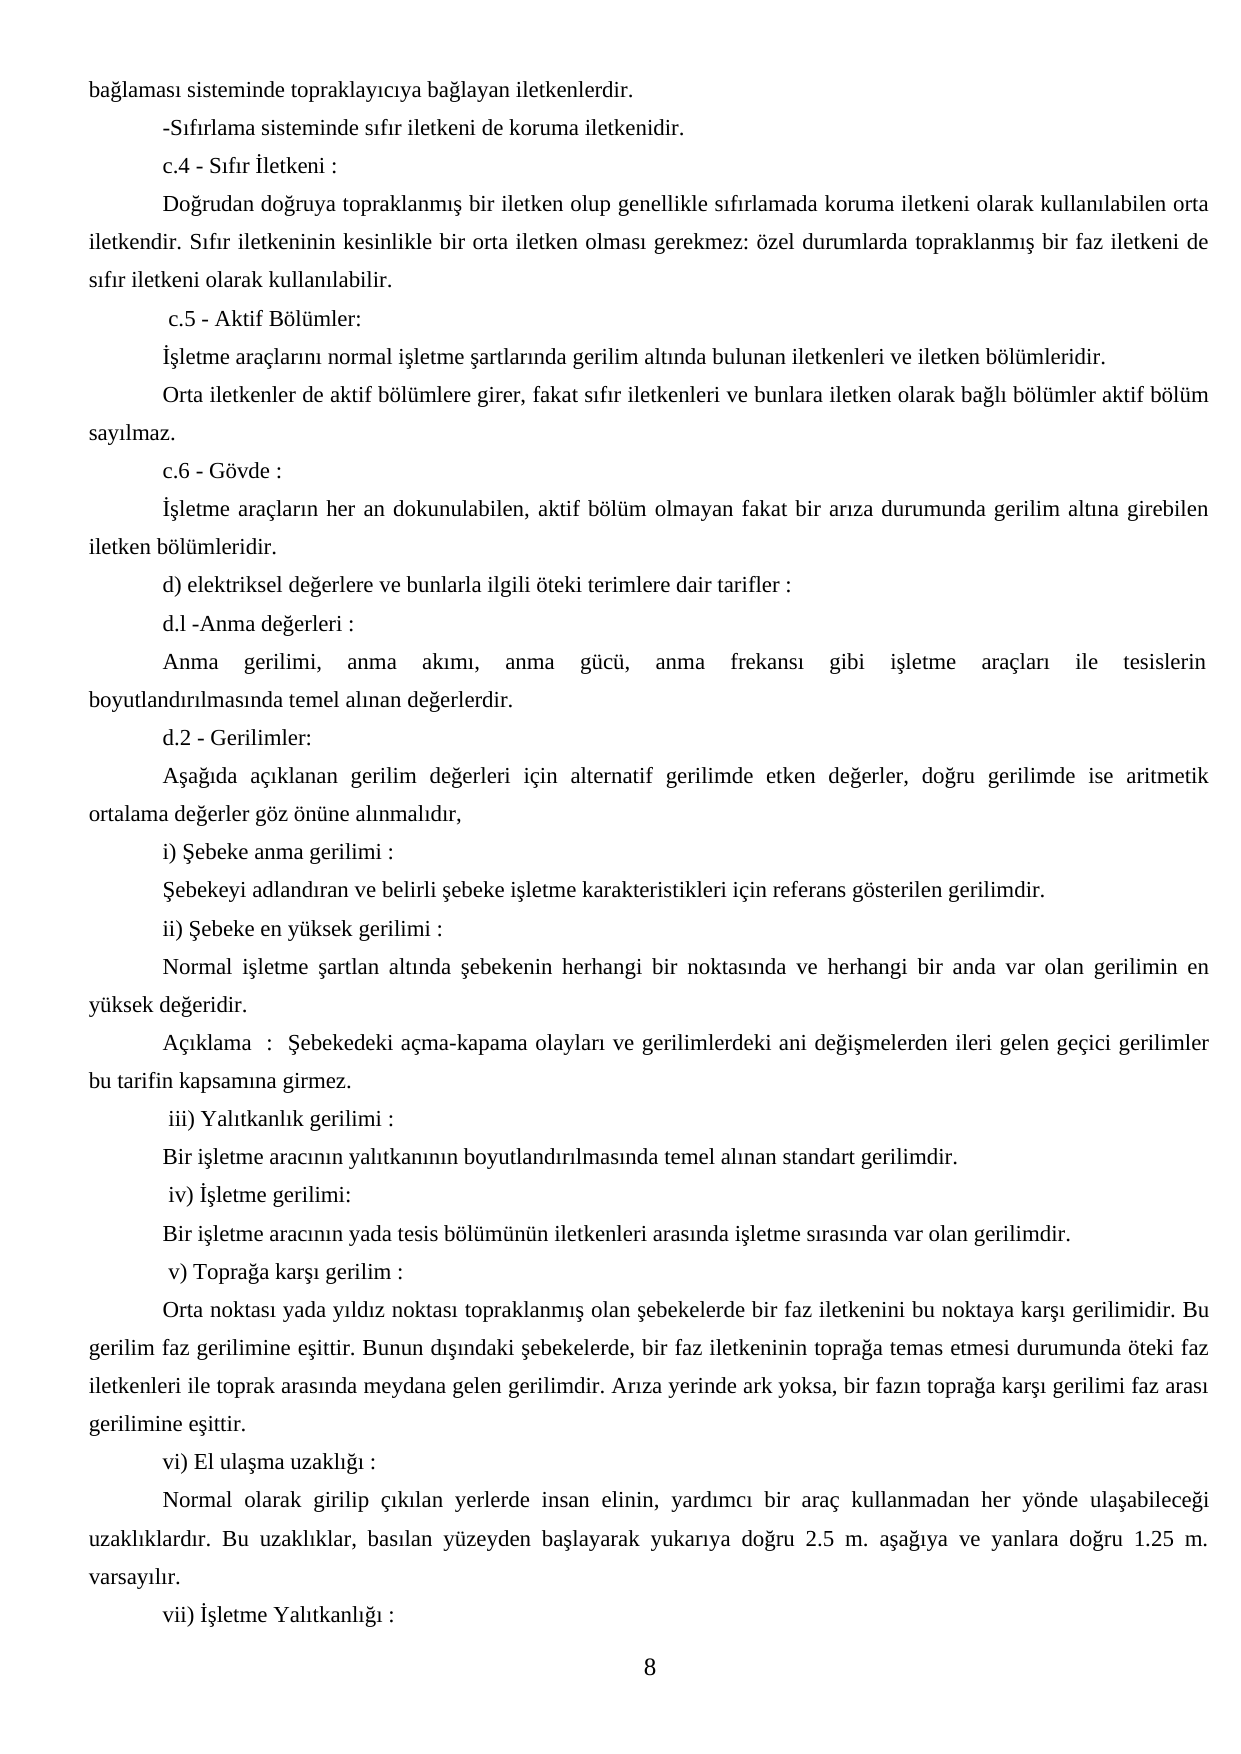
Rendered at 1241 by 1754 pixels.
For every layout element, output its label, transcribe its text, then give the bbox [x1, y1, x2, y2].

text Anma gerilimi, anma akımı, anma gücü, anma frekansı gibi işletme araçları ile tesislerin boyutlandırılmasında temel alınan değerlerdir. [88, 649, 1211, 712]
text d) elektriksel değerlere ve bunlarla ilgili öteki terimlere dair tarifler : [88, 572, 1211, 598]
text Orta iletkenler de aktif bölümlere girer, fakat sıfır iletkenleri ve bunlara iletken olarak bağlı bölümler aktif bölüm sayılmaz. [88, 382, 1211, 445]
text -Sıfırlama sisteminde sıfır iletkeni de koruma iletkenidir. [88, 115, 1211, 140]
text iv) İşletme gerilimi: [88, 1182, 1211, 1208]
text Doğrudan doğruya topraklanmış bir iletken olup genellikle sıfırlamada koruma iletkeni olarak kullanılabilen orta iletkendir. Sıfır iletkeninin kesinlikle bir orta iletken olması gerekmez: özel durumlarda topraklanmış bir faz iletkeni de sıfır iletkeni olarak kullanılabilir. [88, 191, 1211, 293]
text Bir işletme aracının yalıtkanının boyutlandırılmasında temel alınan standart gerilimdir. [88, 1144, 1211, 1170]
text Normal olarak girilip çıkılan yerlerde insan elinin, yardımcı bir araç kullanmadan her yönde ulaşabileceği uzaklıklardır. Bu uzaklıklar, basılan yüzeyden başlayarak yukarıya doğru 2.5 m. aşağıya ve yanlara doğru 1.25 m. varsayılır. [88, 1487, 1211, 1589]
text Normal işletme şartlan altında şebekenin herhangi bir noktasında ve herhangi bir anda var olan gerilimin en yüksek değeridir. [88, 954, 1211, 1017]
text Aşağıda açıklanan gerilim değerleri için alternatif gerilimde etken değerler, doğru gerilimde ise aritmetik ortalama değerler göz önüne alınmalıdır, [88, 763, 1211, 827]
text iii) Yalıtkanlık gerilimi : [88, 1106, 1211, 1132]
text c.5 - Aktif Bölümler: [88, 306, 1211, 331]
text Orta noktası yada yıldız noktası topraklanmış olan şebekelerde bir faz iletkenini bu noktaya karşı gerilimidir. Bu gerilim faz gerilimine eşittir. Bunun dışındaki şebekelerde, bir faz iletkeninin toprağa temas etmesi durumunda öteki faz iletkenleri ile toprak arasında meydana gelen gerilimdir. Arıza yerinde ark yoksa, bir fazın toprağa karşı gerilimi faz arası gerilimine eşittir. [88, 1297, 1211, 1437]
text vii) İşletme Yalıtkanlığı : [88, 1602, 1211, 1627]
text c.6 - Gövde : [88, 458, 1211, 483]
text d.l -Anma değerleri : [88, 611, 1211, 636]
text vi) El ulaşma uzaklığı : [88, 1449, 1211, 1475]
text d.2 - Gerilimler: [88, 725, 1211, 750]
text Açıklama : Şebekedeki açma-kapama olayları ve gerilimlerdeki ani değişmelerden ileri gelen geçici gerilimler bu tarifin kapsamına girmez. [88, 1030, 1211, 1093]
text v) Toprağa karşı gerilim : [88, 1259, 1211, 1284]
text ii) Şebeke en yüksek gerilimi : [88, 916, 1211, 941]
text i) Şebeke anma gerilimi : [88, 839, 1211, 865]
text c.4 - Sıfır İletkeni : [88, 153, 1211, 178]
text Şebekeyi adlandıran ve belirli şebeke işletme karakteristikleri için referans gösterilen gerilimdir. [88, 877, 1211, 903]
text İşletme araçlarını normal işletme şartlarında gerilim altında bulunan iletkenleri ve iletken bölümleridir. [88, 344, 1211, 369]
text İşletme araçların her an dokunulabilen, aktif bölüm olmayan fakat bir arıza durumunda gerilim altına girebilen iletken bölümleridir. [88, 496, 1211, 560]
text Bir işletme aracının yada tesis bölümünün iletkenleri arasında işletme sırasında var olan gerilimdir. [88, 1221, 1211, 1246]
text bağlaması sisteminde topraklayıcıya bağlayan iletkenlerdir. [88, 77, 1211, 102]
